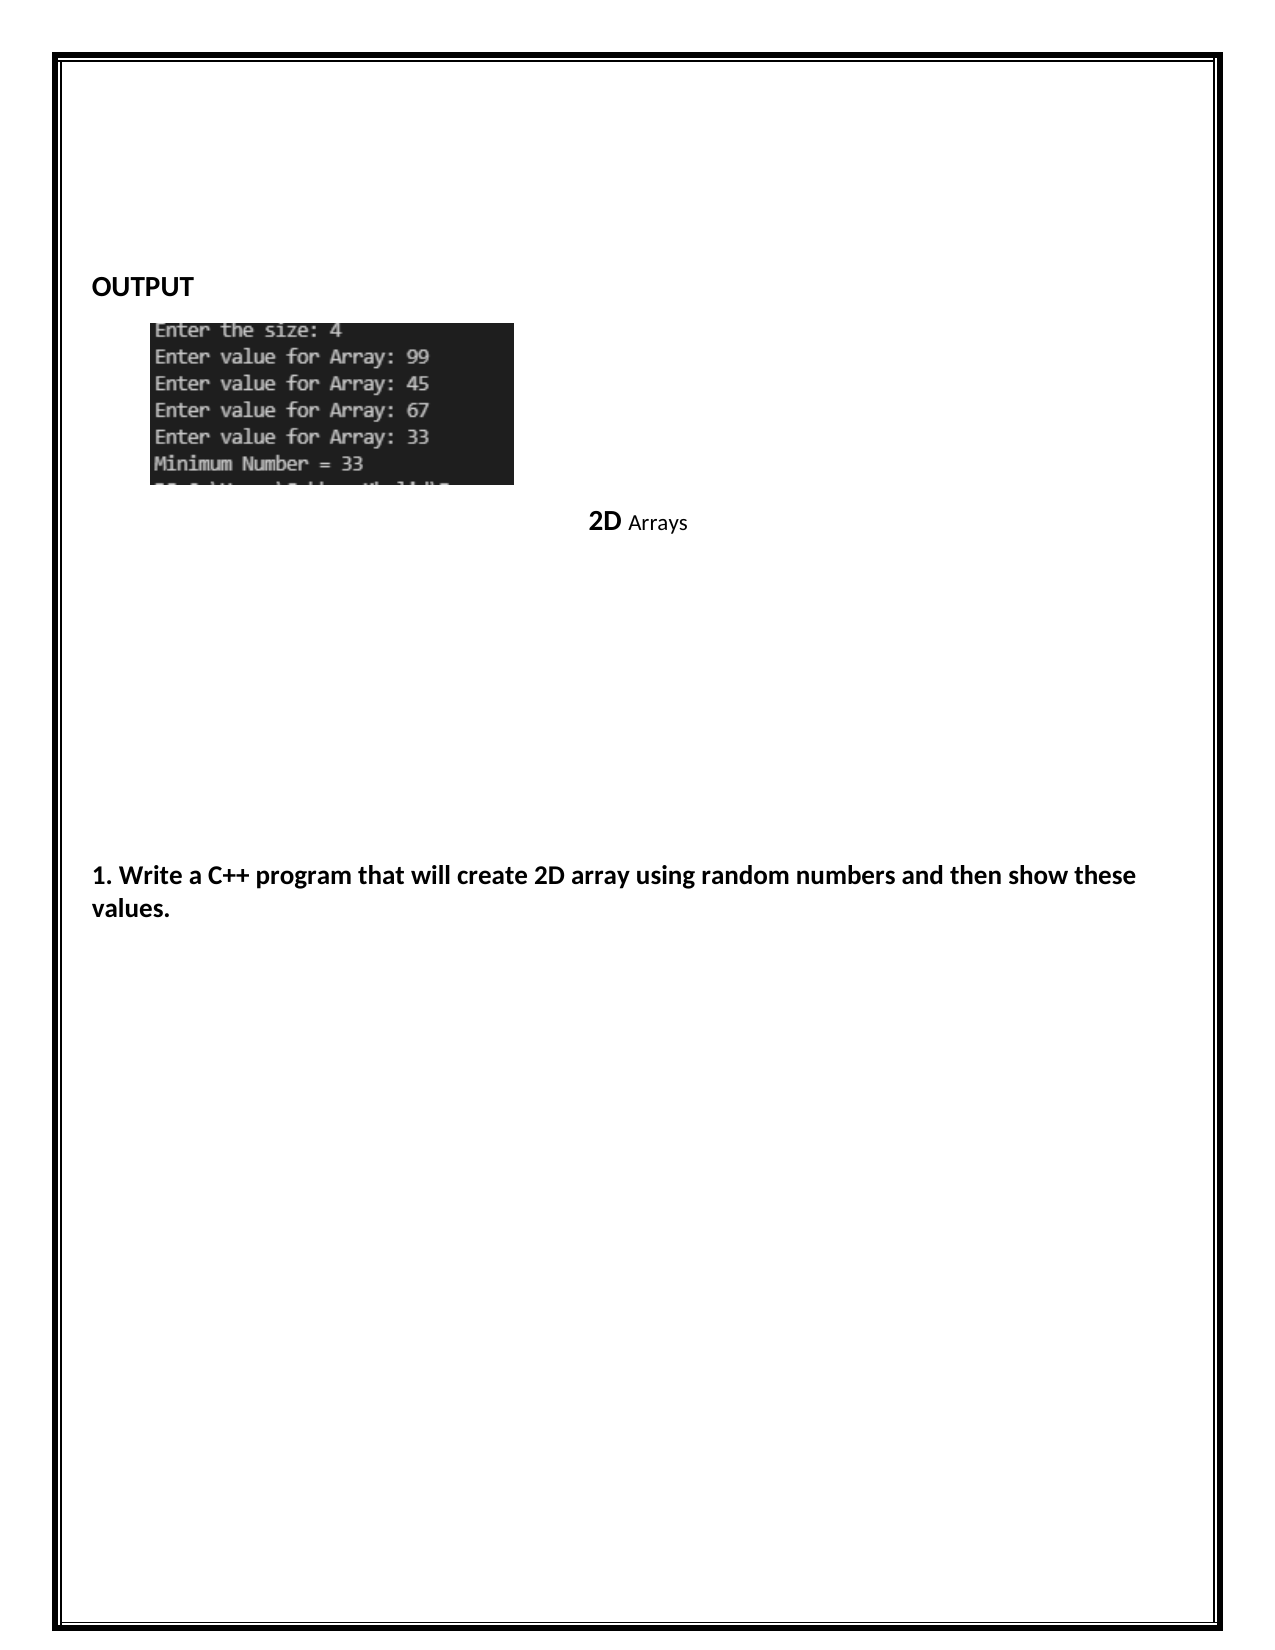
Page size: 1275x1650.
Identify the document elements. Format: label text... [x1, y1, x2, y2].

text 2D Arrays [211, 337, 1065, 538]
picture [150, 323, 514, 485]
text OUTPUT [92, 268, 1204, 304]
text 1. Write a C++ program that will create 2D array using random numbers and then show these values. [92, 858, 1204, 924]
